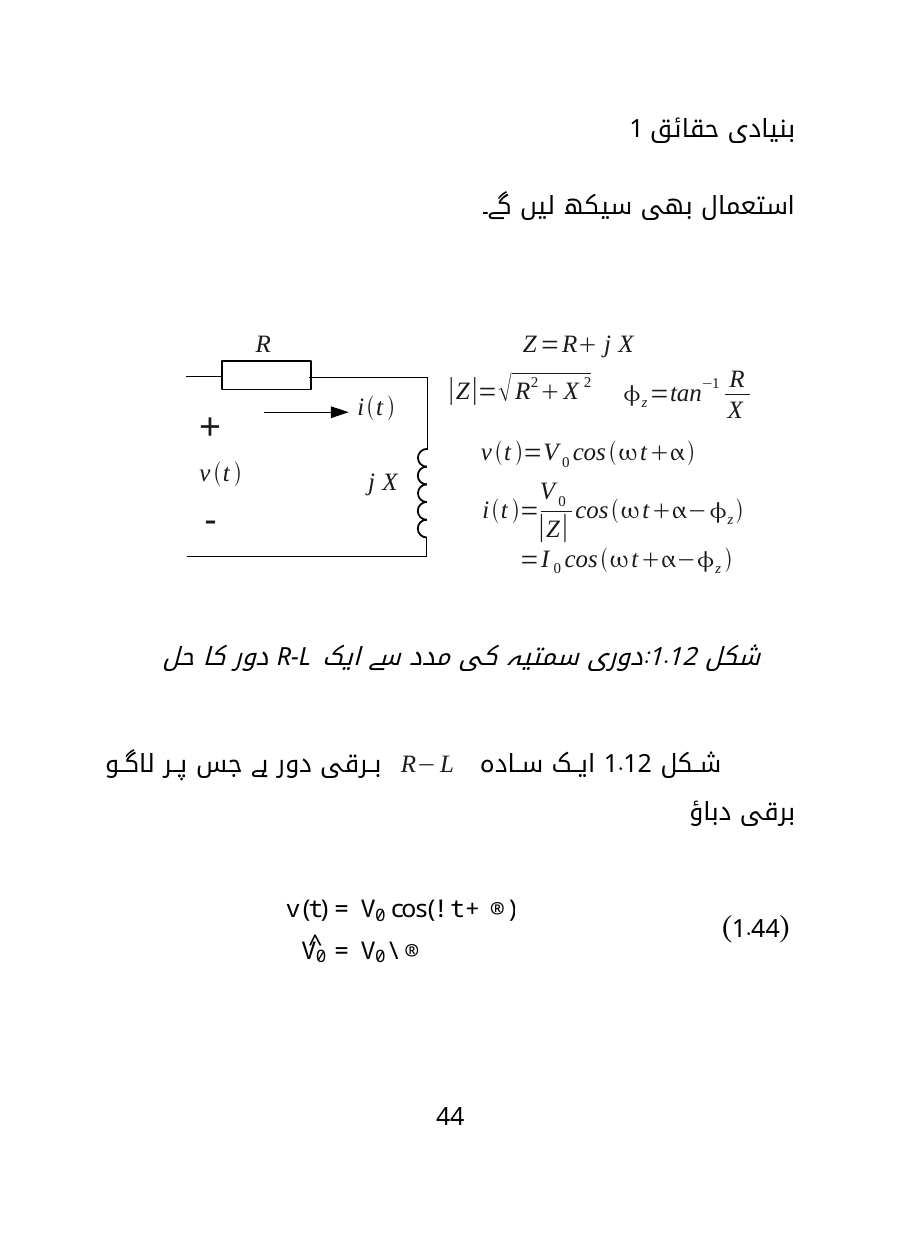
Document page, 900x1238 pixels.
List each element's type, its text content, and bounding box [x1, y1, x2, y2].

table_header (1.44) [703, 882, 795, 989]
text یہاں دوری سمتیوں کو استعمال کر کے ایک سادہ برقی دور حل کرتے ہیں۔ یوں ان سے وابستگی پیدا ہو جائے گی اور ان کا استعمال بھی سیکھ لیں گے۔ [105, 182, 795, 230]
text شکل 1.12 ایک سادہ برقی دور ہے جس پر لاگو برقی دباؤ [105, 741, 795, 836]
table_header [105, 882, 703, 989]
text شکل 1.12:دوری سمتیہ کی مدد سے ایک R-L دور کا حل [140, 301, 760, 681]
